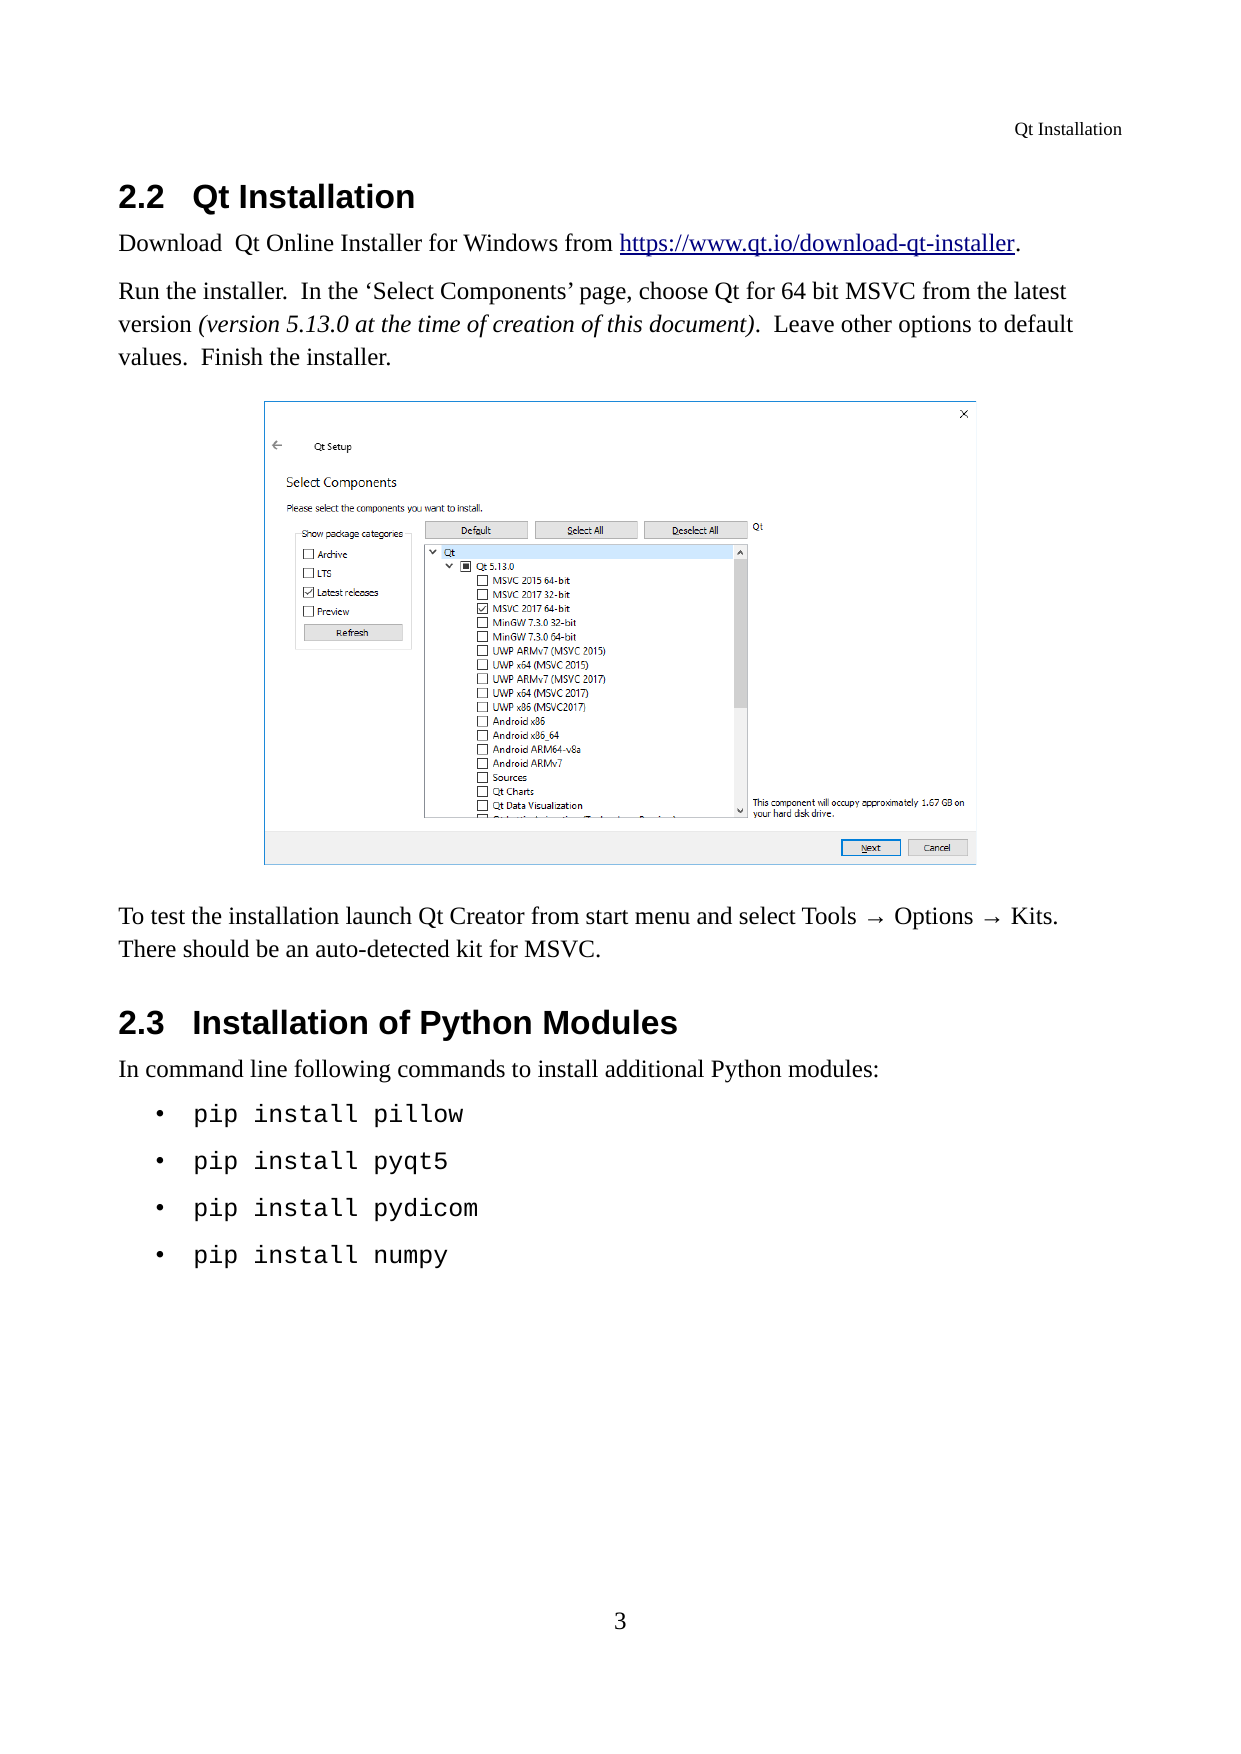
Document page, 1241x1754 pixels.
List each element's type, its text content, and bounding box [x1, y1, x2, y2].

picture [264, 401, 977, 865]
text Run the installer. In the ‘Select Components’ page, choose Qt for 64 bit MSVC from the latest version (version 5.13.0 at the time of creation of this document). Leave other options to default values. Finish the installer. [118, 276, 1122, 371]
text Download Qt Online Installer for Windows from https://www.qt.io/download-qt-installer. [118, 228, 1122, 257]
list pip install pydicom [156, 1195, 1122, 1224]
subtitle Installation of Python Modules [118, 1002, 1122, 1041]
list pip install pillow [156, 1101, 1122, 1129]
list pip install numpy [156, 1242, 1122, 1271]
list pip install pyqt5 [156, 1148, 1122, 1177]
text In command line following commands to install additional Python modules: [118, 1054, 1122, 1082]
subtitle Qt Installation [118, 177, 1122, 216]
text To test the installation launch Qt Creator from start menu and select Tools → Options → Kits. There should be an auto-detected kit for MSVC. [118, 901, 1122, 963]
